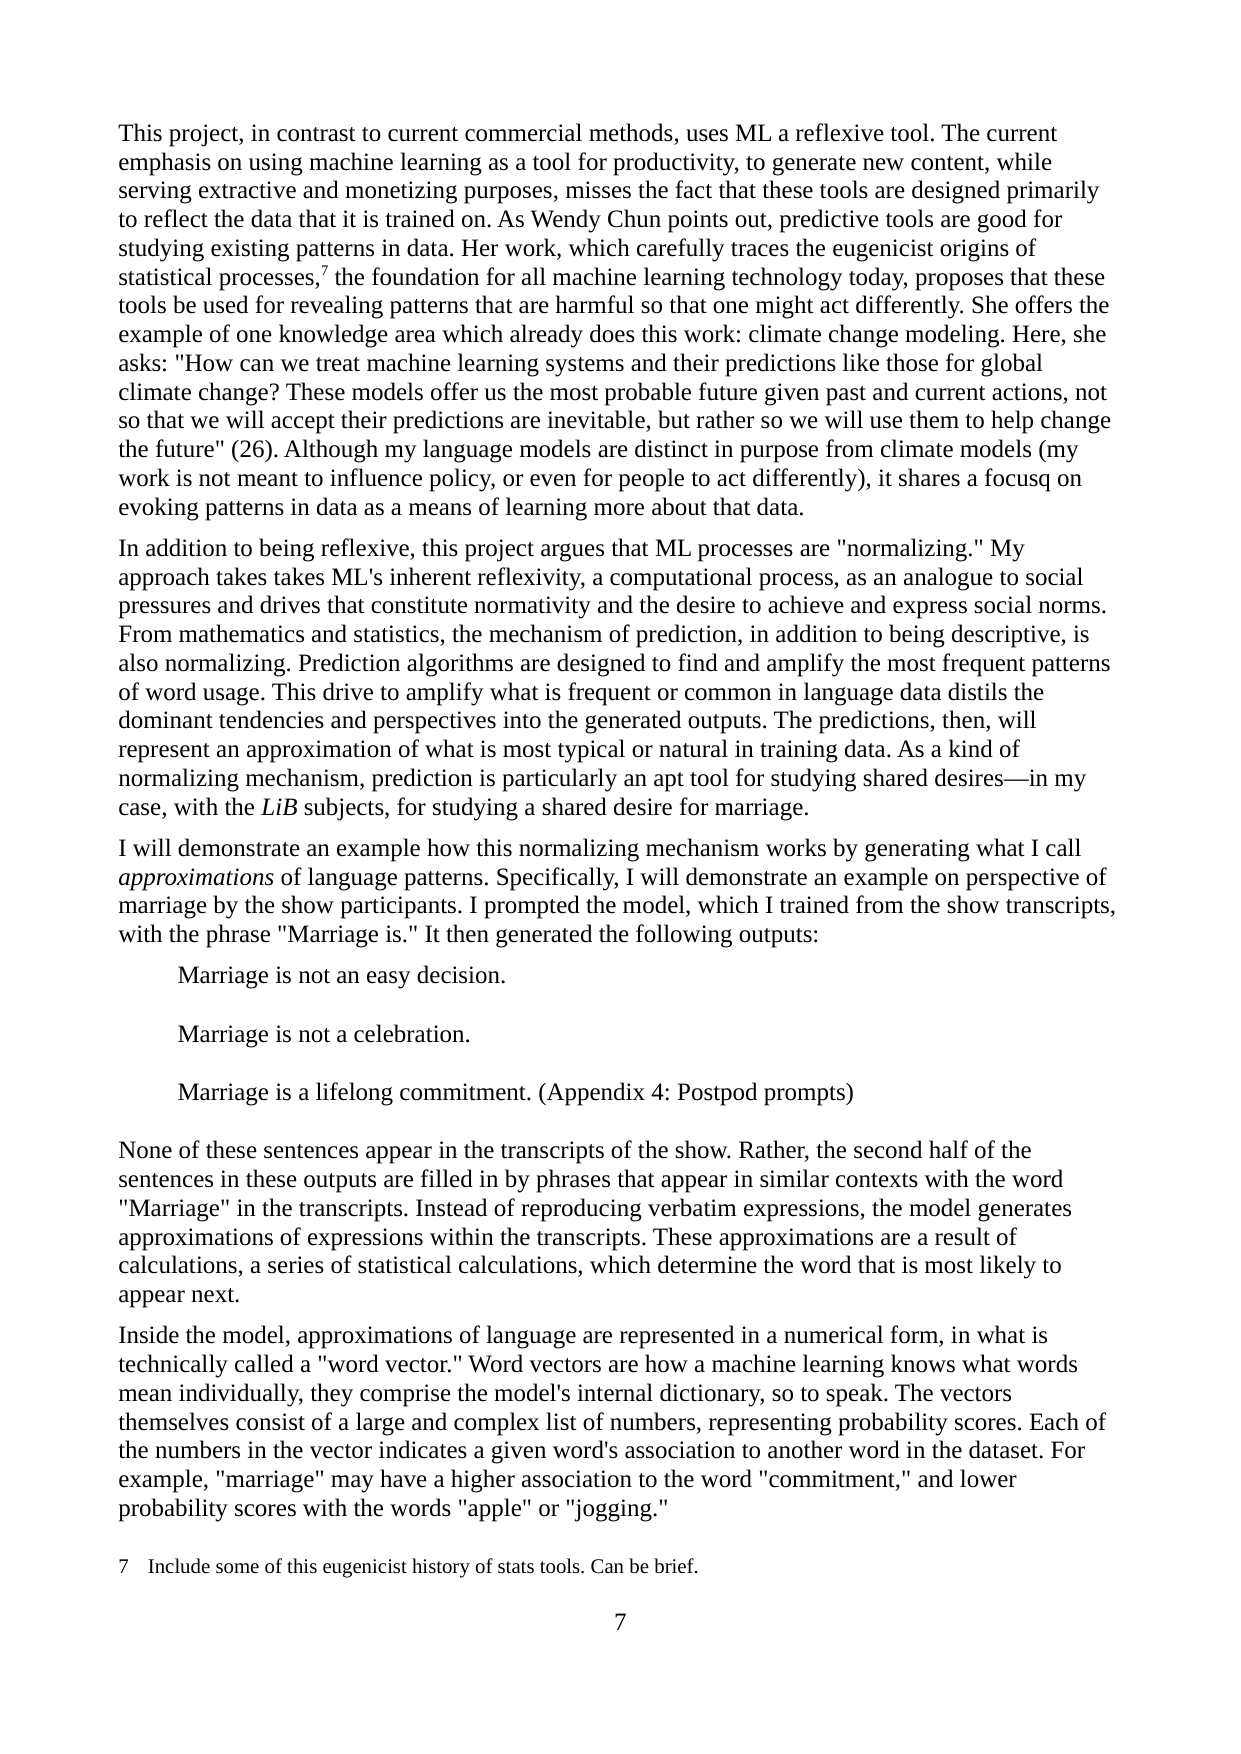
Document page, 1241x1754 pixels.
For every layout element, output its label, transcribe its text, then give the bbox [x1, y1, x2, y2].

text Include some of this eugenicist history of stats tools. Can be brief. [118, 1553, 1122, 1578]
text Inside the model, approximations of language are represented in a numerical form, in what is technically called a "word vector." Word vectors are how a machine learning knows what words mean individually, they comprise the model's internal dictionary, so to speak. The vectors themselves consist of a large and complex list of numbers, representing probability scores. Each of the numbers in the vector indicates a given word's association to another word in the dataset. For example, "marriage" may have a higher association to the word "commitment," and lower probability scores with the words "apple" or "jogging." [118, 1320, 1122, 1522]
text Marriage is a lifelong commitment. (Appendix 4: Postpod prompts) [177, 1077, 1063, 1106]
text Marriage is not an easy decision. [177, 961, 1063, 989]
text In addition to being reflexive, this project argues that ML processes are "normalizing." My approach takes takes ML's inherent reflexivity, a computational process, as an analogue to social pressures and drives that constitute normativity and the desire to achieve and express social norms. From mathematics and statistics, the mechanism of prediction, in addition to being descriptive, is also normalizing. Prediction algorithms are designed to find and amplify the most frequent patterns of word usage. This drive to amplify what is frequent or common in language data distils the dominant tendencies and perspectives into the generated outputs. The predictions, then, will represent an approximation of what is most typical or natural in training data. As a kind of normalizing mechanism, prediction is particularly an apt tool for studying shared desires—in my case, with the LiB subjects, for studying a shared desire for marriage. [118, 533, 1122, 821]
text This project, in contrast to current commercial methods, uses ML a reflexive tool. The current emphasis on using machine learning as a tool for productivity, to generate new content, while serving extractive and monetizing purposes, misses the fact that these tools are designed primarily to reflect the data that it is trained on. As Wendy Chun points out, predictive tools are good for studying existing patterns in data. Her work, which carefully traces the eugenicist origins of statistical processes, the foundation for all machine learning technology today, proposes that these tools be used for revealing patterns that are harmful so that one might act differently. She offers the example of one knowledge area which already does this work: climate change modeling. Here, she asks: "How can we treat machine learning systems and their predictions like those for global climate change? These models offer us the most probable future given past and current actions, not so that we will accept their predictions are inevitable, but rather so we will use them to help change the future" (26). Although my language models are distinct in purpose from climate models (my work is not meant to influence policy, or even for people to act differently), it shares a focusq on evoking patterns in data as a means of learning more about that data. [118, 118, 1122, 521]
text I will demonstrate an example how this normalizing mechanism works by generating what I call approximations of language patterns. Specifically, I will demonstrate an example on perspective of marriage by the show participants. I prompted the model, which I trained from the show transcripts, with the phrase "Marriage is." It then generated the following outputs: [118, 833, 1122, 948]
text Marriage is not a celebration. [177, 1019, 1063, 1048]
text None of these sentences appear in the transcripts of the show. Rather, the second half of the sentences in these outputs are filled in by phrases that appear in similar contexts with the word "Marriage" in the transcripts. Instead of reproducing verbatim expressions, the model generates approximations of expressions within the transcripts. These approximations are a result of calculations, a series of statistical calculations, which determine the word that is most likely to appear next. [118, 1135, 1122, 1308]
